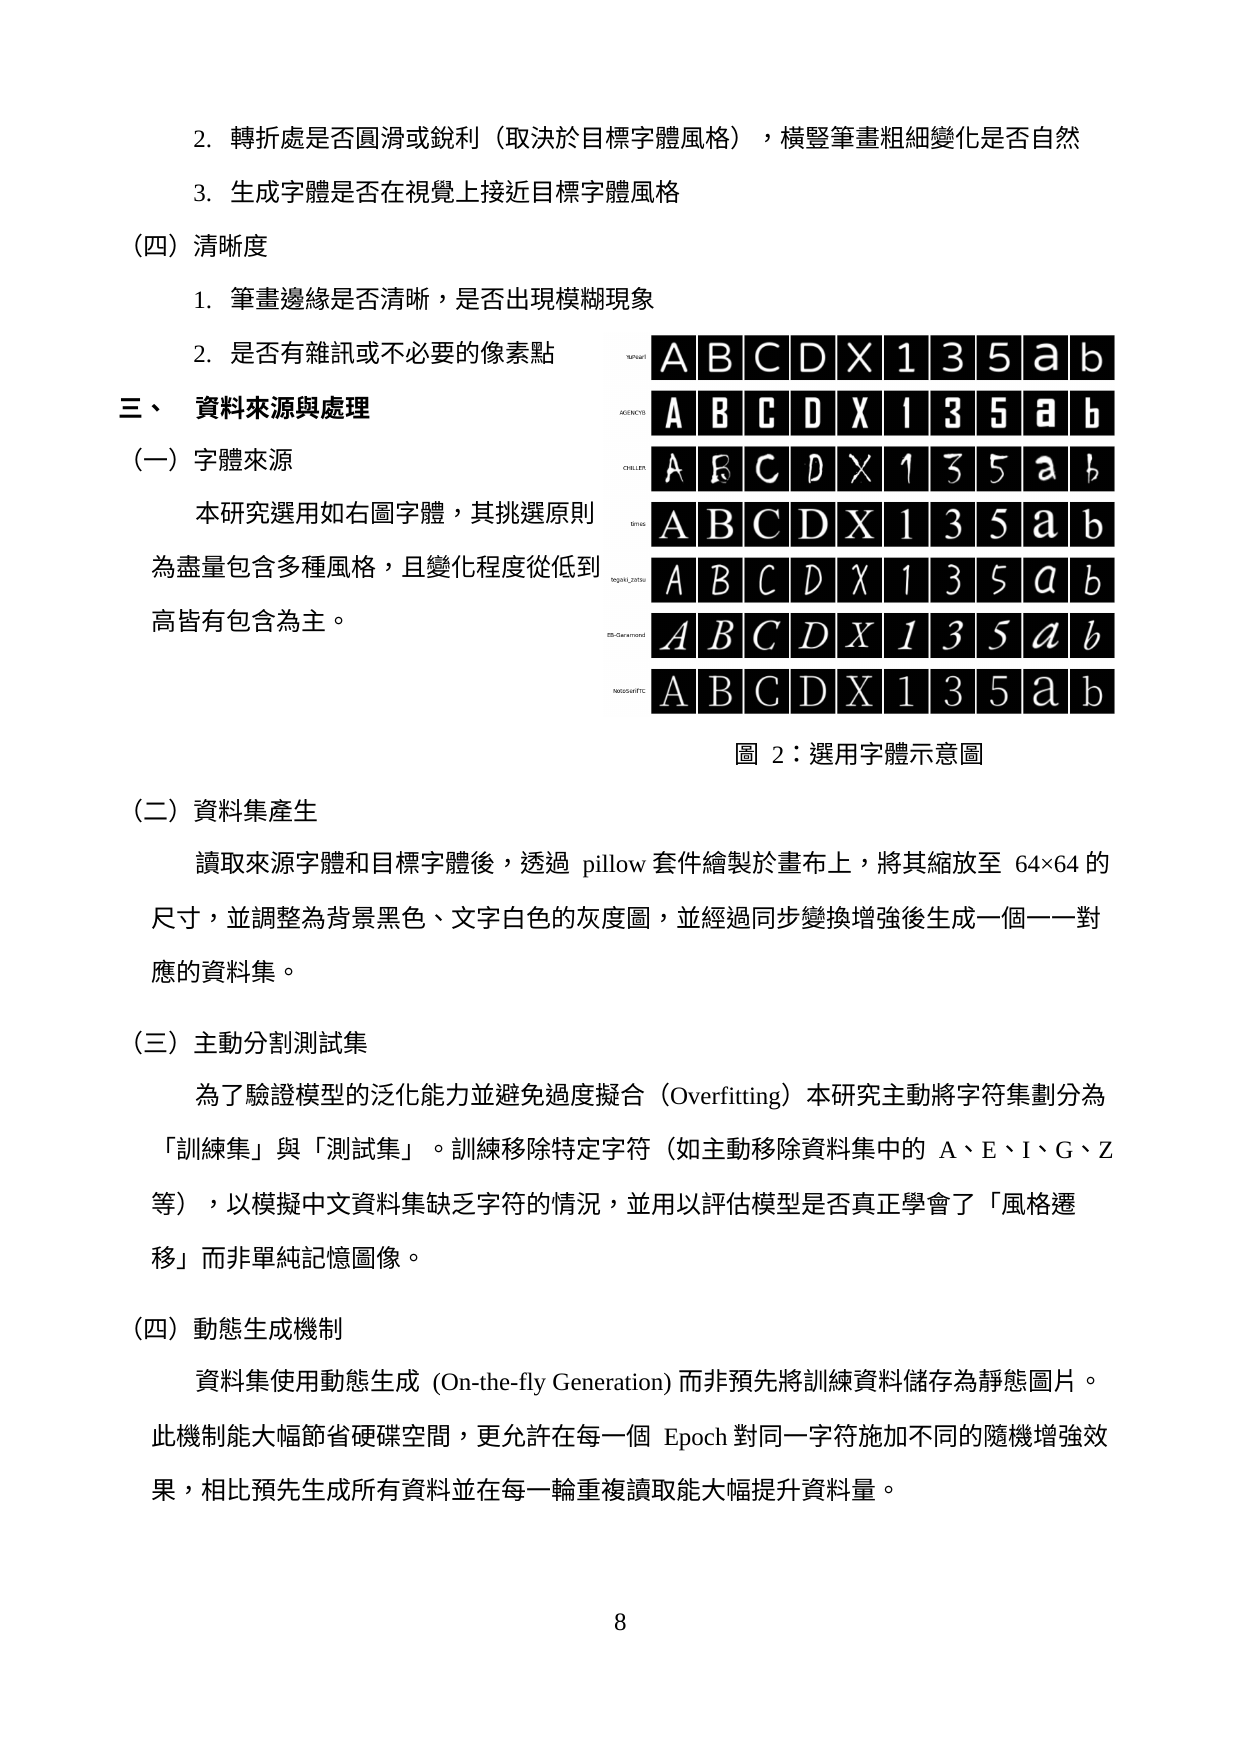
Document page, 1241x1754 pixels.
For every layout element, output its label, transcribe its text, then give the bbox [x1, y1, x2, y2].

subtitle 主動分割測試集 [118, 1023, 1122, 1059]
subtitle 字體來源 [118, 441, 603, 477]
text 讀取來源字體和目標字體後，透過 pillow 套件繪製於畫布上，將其縮放至 64×64 的尺寸，並調整為背景黑色、文字白色的灰度圖，並經過同步變換增強後生成一個一一對應的資料集。 [151, 844, 1122, 989]
list 是否有雜訊或不必要的像素點 [193, 334, 603, 370]
list 轉折處是否圓滑或銳利（取決於目標字體風格），橫豎筆畫粗細變化是否自然 [193, 118, 1122, 154]
subtitle 清晰度 [118, 227, 1122, 263]
subtitle [1116, 441, 1122, 477]
list 生成字體是否在視覺上接近目標字體風格 [193, 172, 1122, 209]
subtitle 動態生成機制 [118, 1309, 1122, 1346]
subtitle 資料來源與處理 [118, 388, 603, 424]
text 資料集使用動態生成 (On-the-fly Generation) 而非預先將訓練資料儲存為靜態圖片。此機制能大幅節省硬碟空間，更允許在每一個 Epoch 對同一字符施加不同的隨機增強效果，相比預先生成所有資料並在每一輪重複讀取能大幅提升資料量。 [151, 1362, 1122, 1507]
subtitle 資料集產生 [118, 791, 1122, 827]
text [1116, 493, 1122, 638]
subtitle [1116, 388, 1122, 424]
picture [603, 332, 1116, 717]
list 圖 2：選用字體示意圖 [603, 717, 1115, 771]
text 為了驗證模型的泛化能力並避免過度擬合（Overfitting）本研究主動將字符集劃分為「訓練集」與「測試集」。訓練移除特定字符（如主動移除資料集中的 A、E、I、G、Z 等），以模擬中文資料集缺乏字符的情況，並用以評估模型是否真正學會了「風格遷移」而非單純記憶圖像。 [151, 1076, 1122, 1275]
list 筆畫邊緣是否清晰，是否出現模糊現象 [193, 279, 1122, 316]
text 本研究選用如右圖字體，其挑選原則為盡量包含多種風格，且變化程度從低到高皆有包含為主。 [151, 493, 603, 638]
